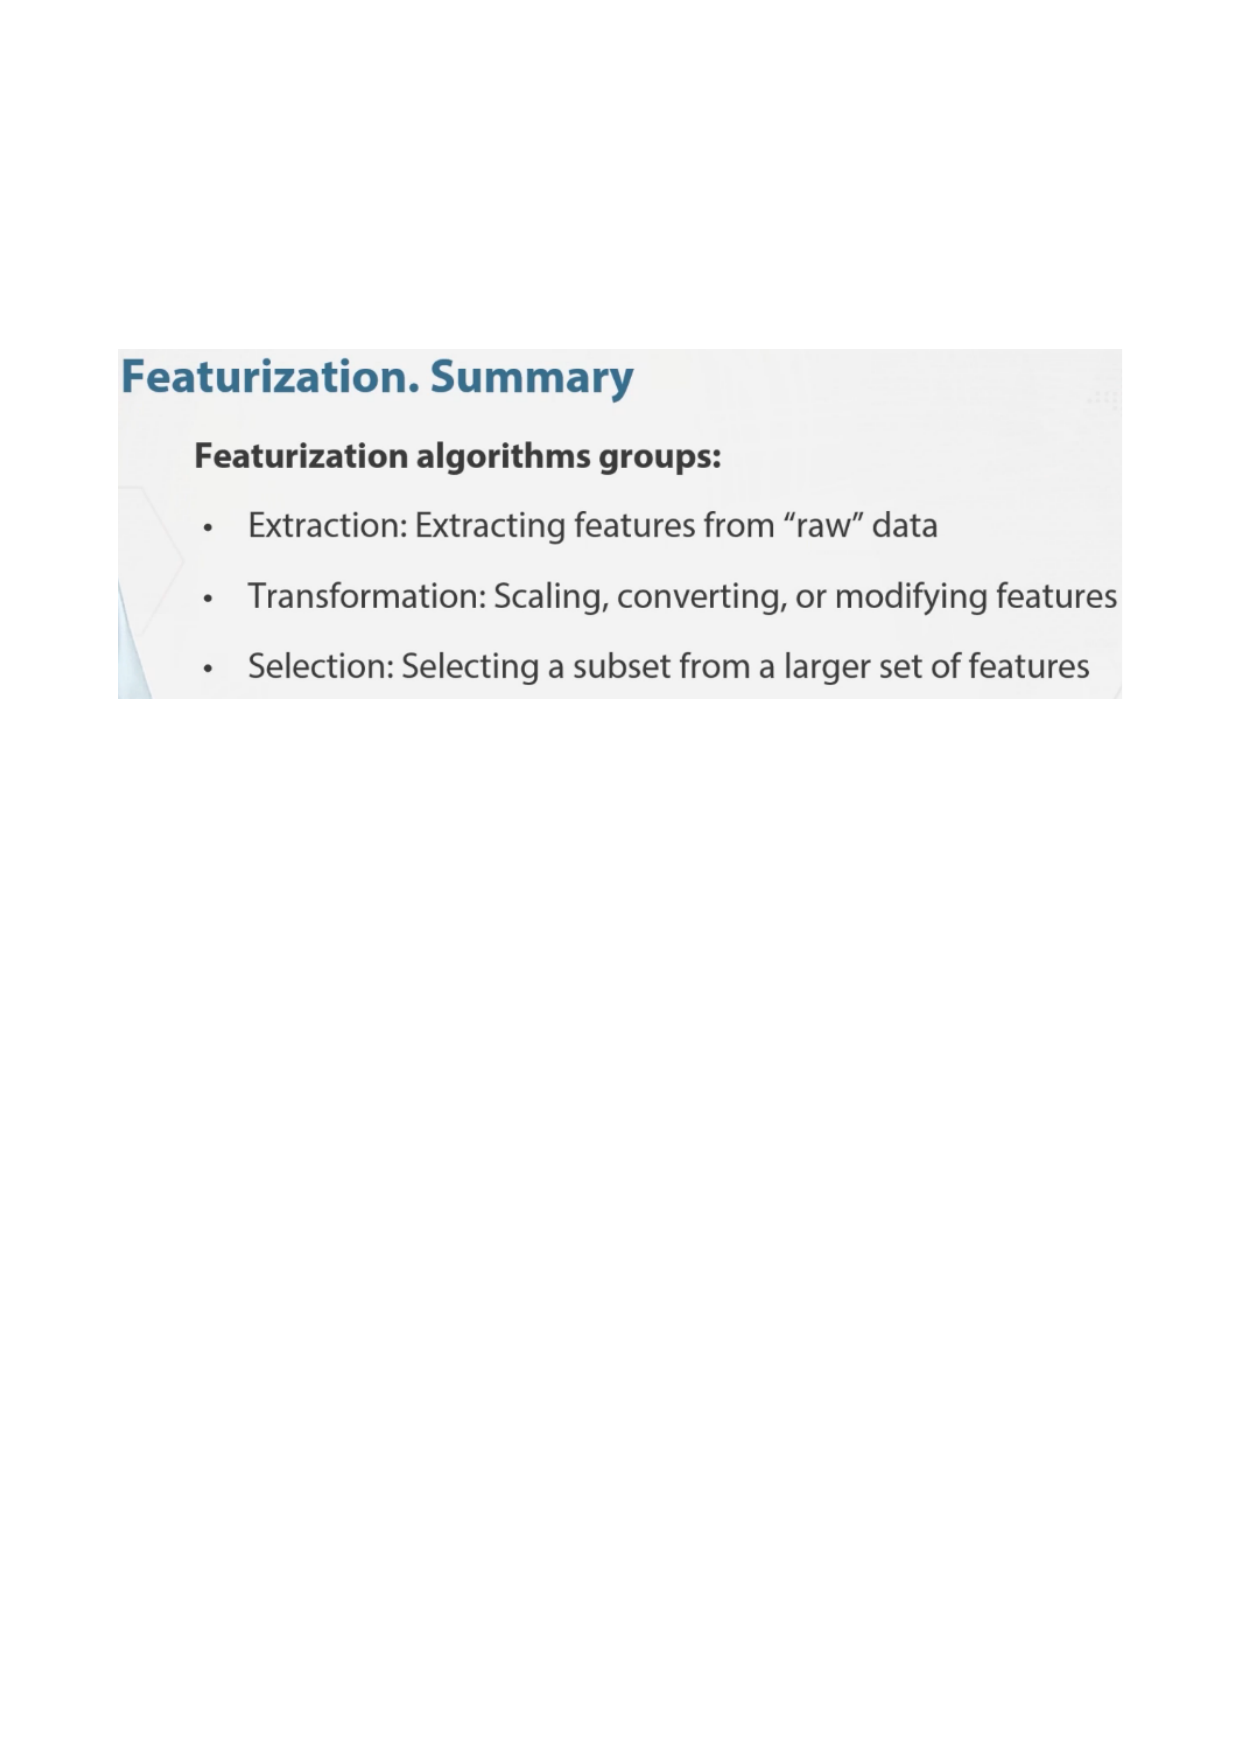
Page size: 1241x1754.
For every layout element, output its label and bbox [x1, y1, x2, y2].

picture [118, 349, 1123, 699]
